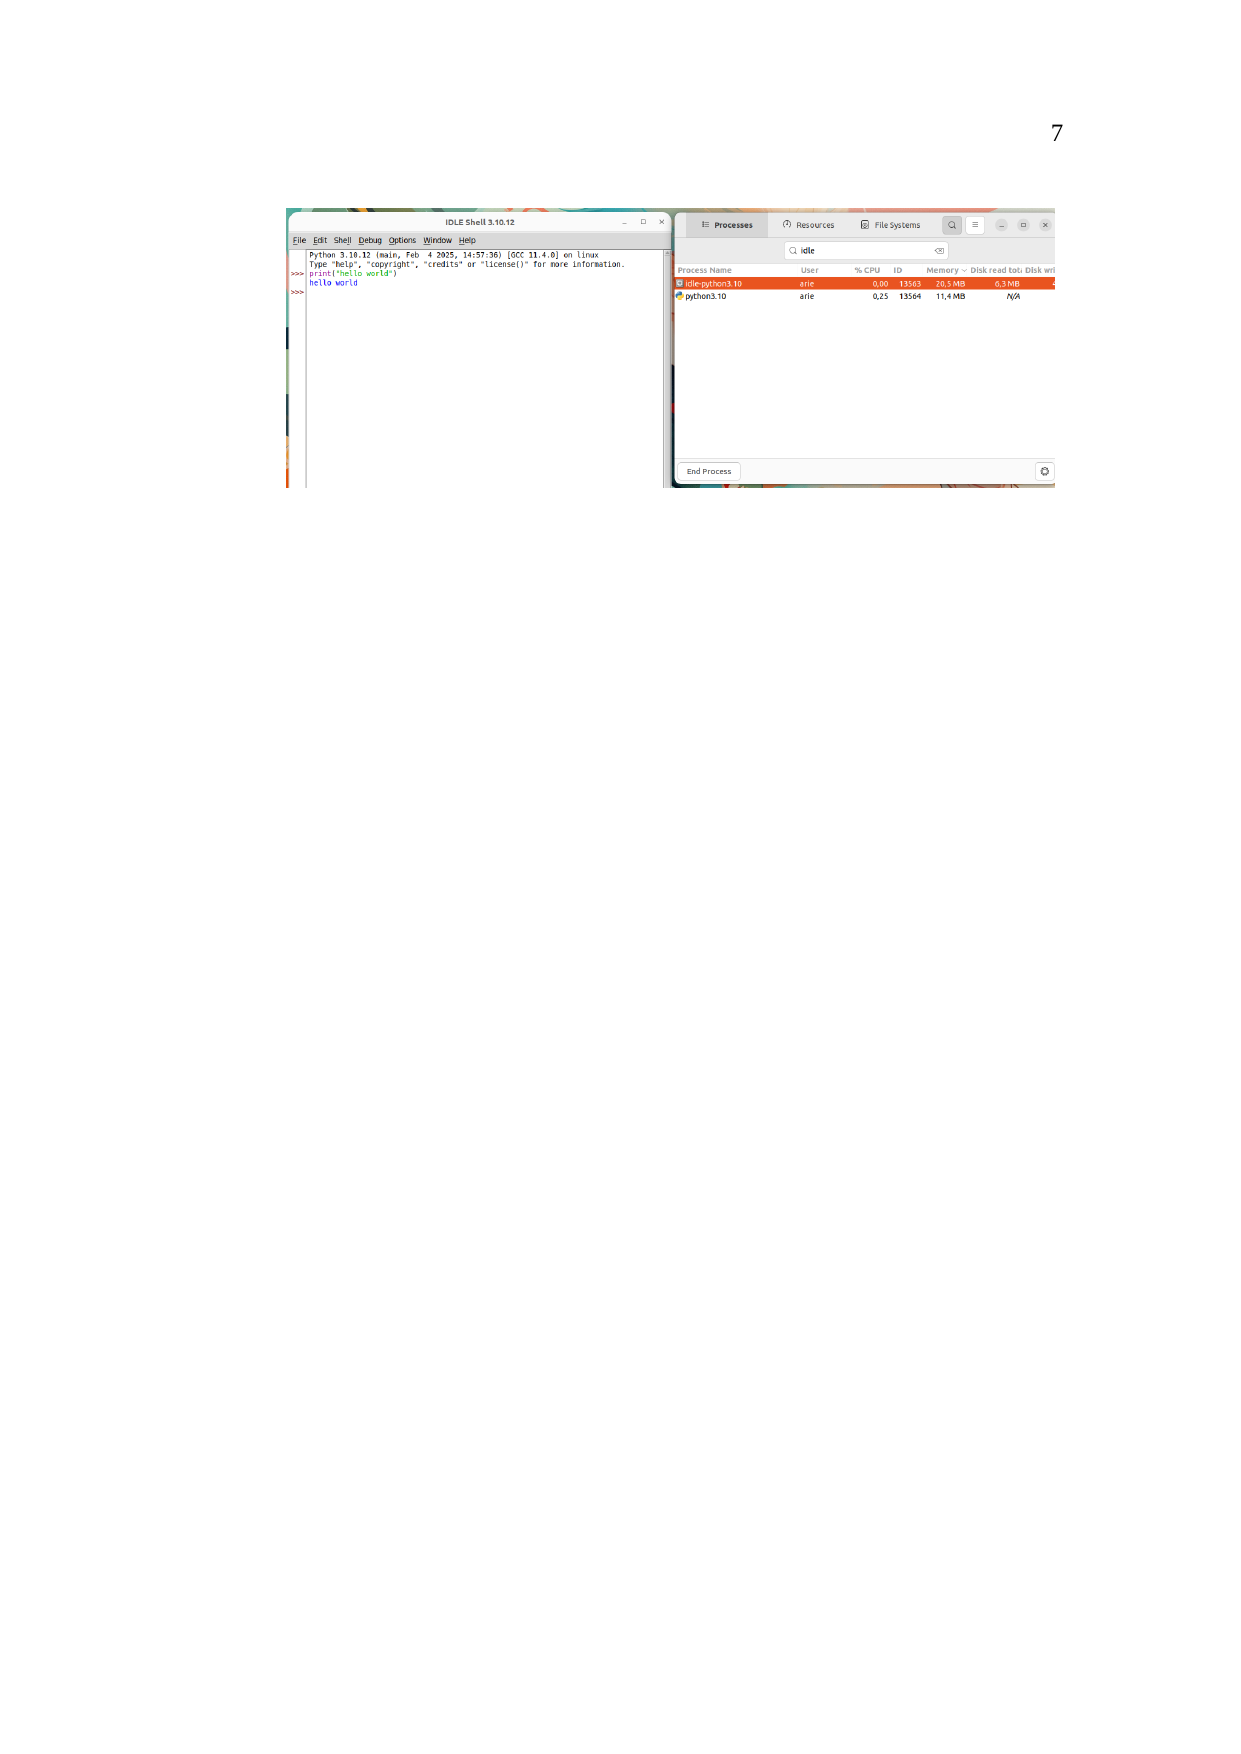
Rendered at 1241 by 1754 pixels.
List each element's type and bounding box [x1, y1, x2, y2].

picture [286, 208, 1055, 488]
